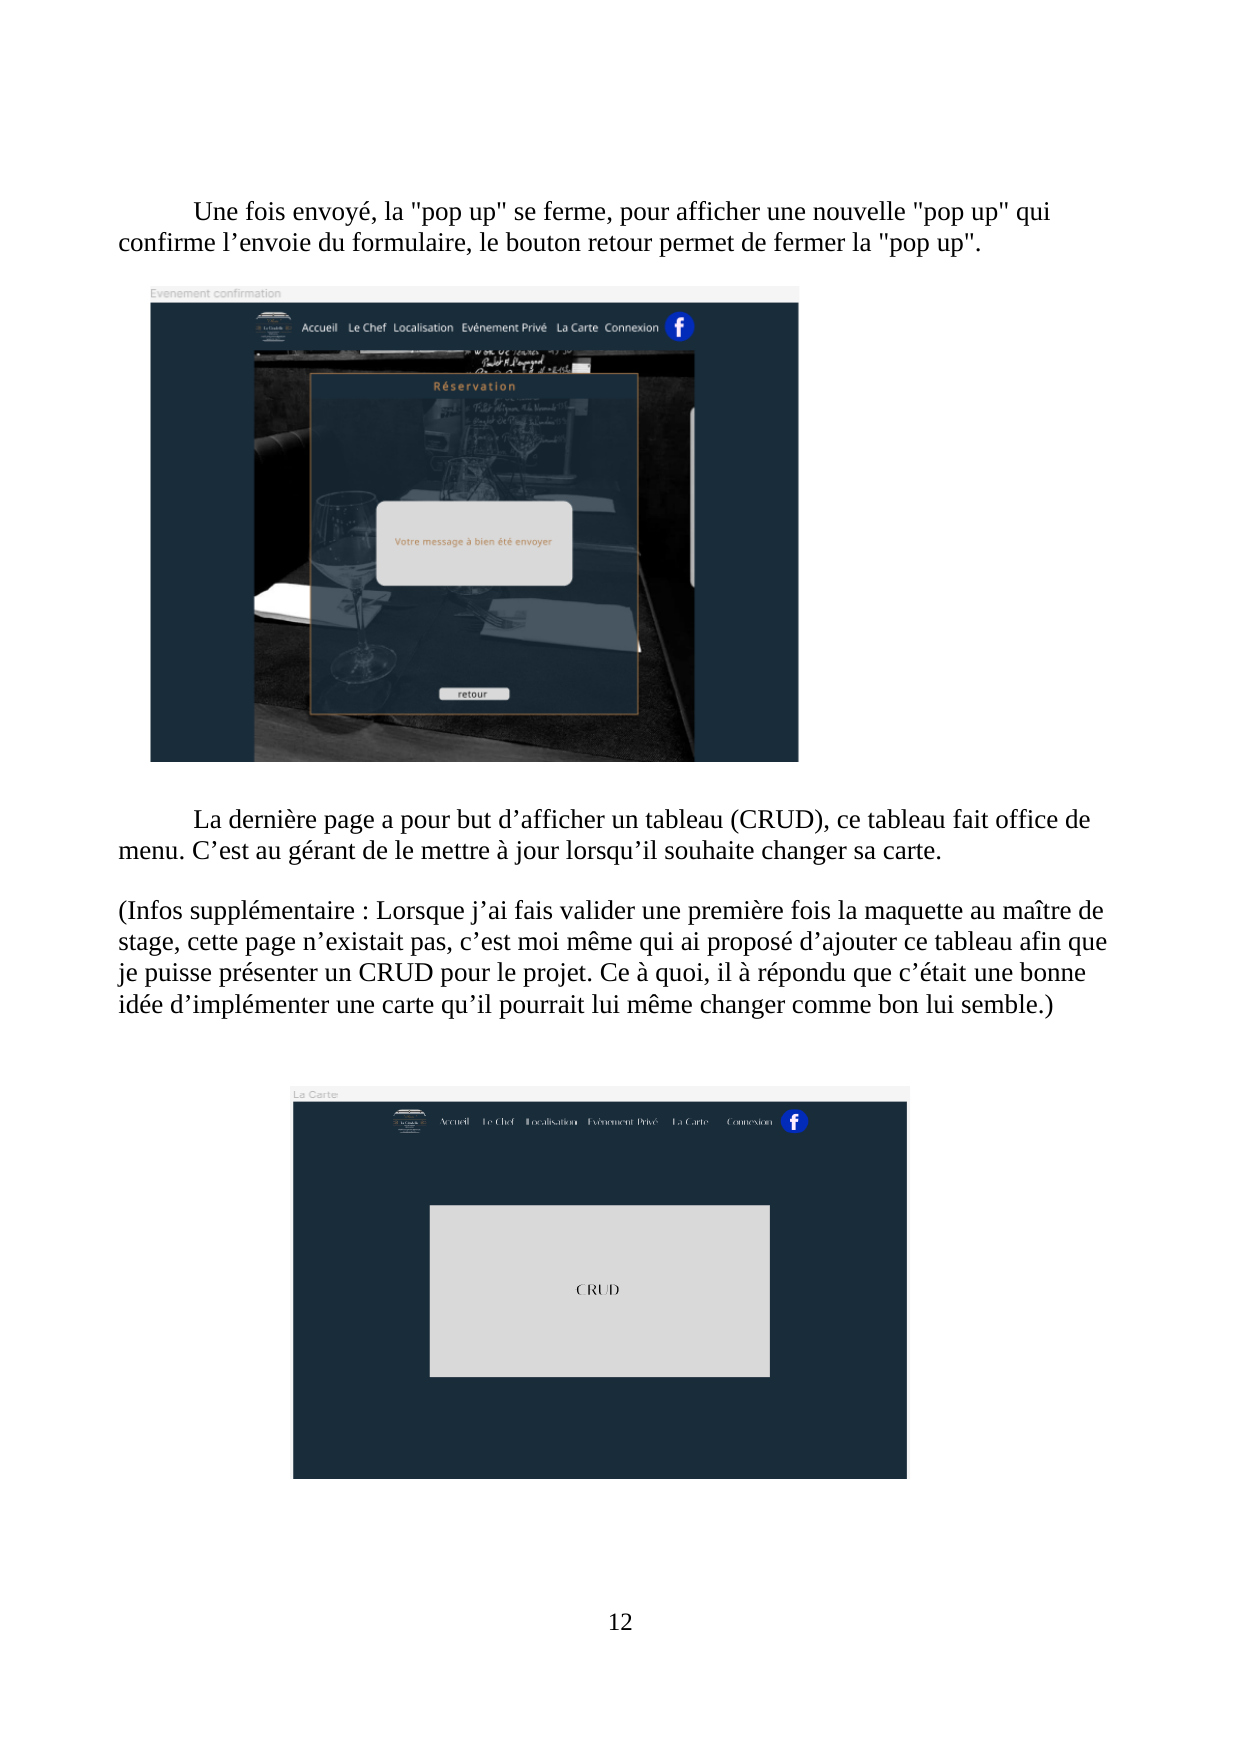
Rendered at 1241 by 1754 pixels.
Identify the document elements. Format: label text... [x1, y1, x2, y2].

picture [290, 1086, 911, 1479]
text Une fois envoyé, la "pop up" se ferme, pour afficher une nouvelle "pop up" qui confirme l’envoie du formulaire, le bouton retour permet de fermer la "pop up". [118, 195, 1122, 257]
text (Infos supplémentaire : Lorsque j’ai fais valider une première fois la maquette au maître de stage, cette page n’existait pas, c’est moi même qui ai proposé d’ajouter ce tableau afin que je puisse présenter un CRUD pour le projet. Ce à quoi, il à répondu que c’était une bonne idée d’implémenter une carte qu’il pourrait lui même changer comme bon lui semble.) [118, 894, 1122, 1019]
text La dernière page a pour but d’afficher un tableau (CRUD), ce tableau fait office de menu. C’est au gérant de le mettre à jour lorsqu’il souhaite changer sa carte. [118, 803, 1122, 866]
picture [150, 286, 800, 762]
